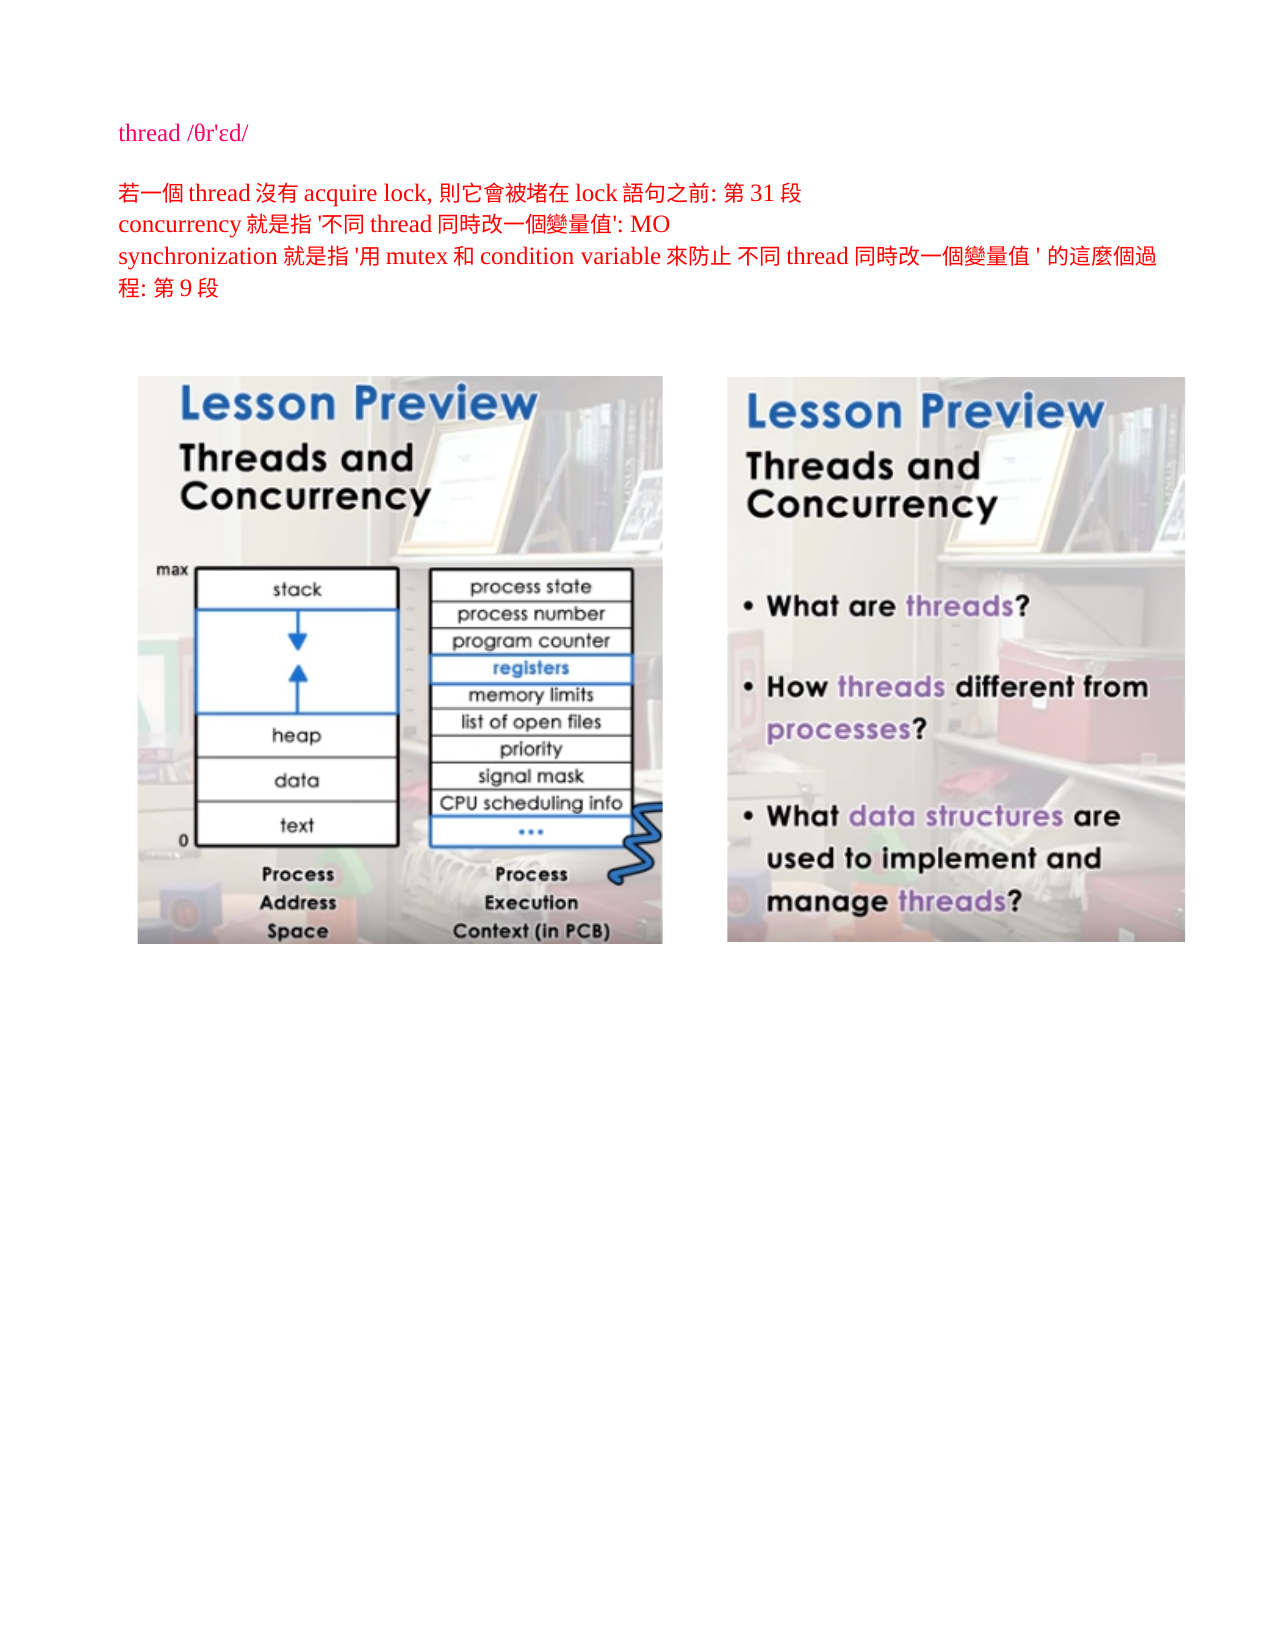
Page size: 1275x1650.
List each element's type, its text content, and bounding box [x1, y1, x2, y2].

picture [727, 377, 1186, 942]
text 若一個thread沒有acquire lock, 則它會被堵在lock語句之前: 第31段 [118, 176, 1157, 207]
text synchronization就是指 '用mutex和condition variable來防止 不同thread同時改一個變量值 ' 的這麼個過程: 第9段 [118, 239, 1157, 302]
picture [137, 376, 663, 944]
text thread /θr'ɛd/ [118, 118, 1157, 147]
text concurrency就是指 '不同thread同時改一個變量值': MO [118, 207, 1157, 239]
